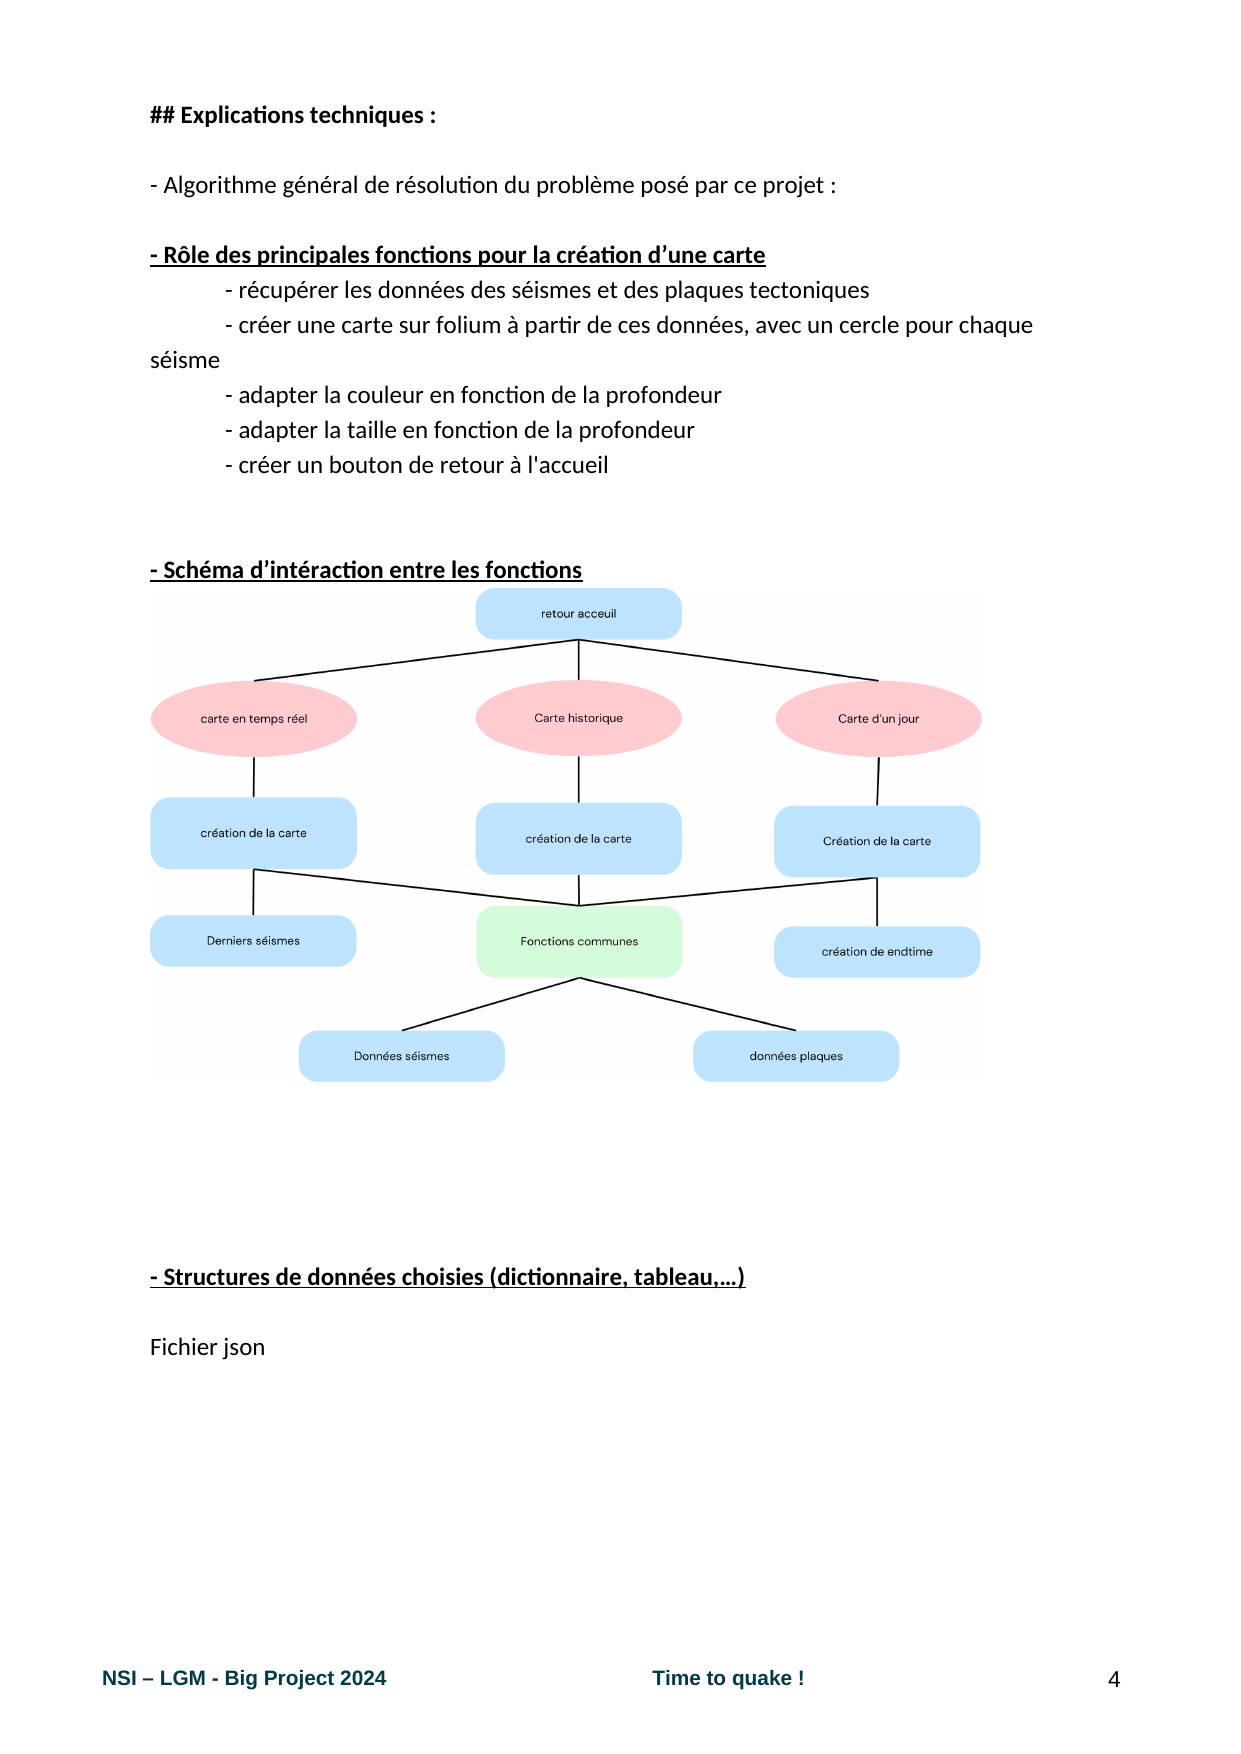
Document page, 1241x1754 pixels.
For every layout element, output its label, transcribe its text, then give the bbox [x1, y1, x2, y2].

text - créer une carte sur folium à partir de ces données, avec un cercle pour chaque séisme [150, 309, 1090, 374]
text - Rôle des principales fonctions pour la création d’une carte [150, 239, 1090, 269]
text - Schéma d’intéraction entre les fonctions [150, 554, 1090, 1082]
text ## Explications techniques : [150, 99, 1090, 129]
picture [150, 588, 982, 1082]
text - adapter la couleur en fonction de la profondeur [150, 379, 1090, 409]
text - créer un bouton de retour à l'accueil [150, 449, 1090, 479]
text - Structures de données choisies (dictionnaire, tableau,…) [150, 1261, 1090, 1291]
text - Algorithme général de résolution du problème posé par ce projet : [150, 169, 1090, 199]
text Fichier json [150, 1331, 1090, 1361]
text - récupérer les données des séismes et des plaques tectoniques [150, 274, 1090, 304]
text - adapter la taille en fonction de la profondeur [150, 414, 1090, 444]
